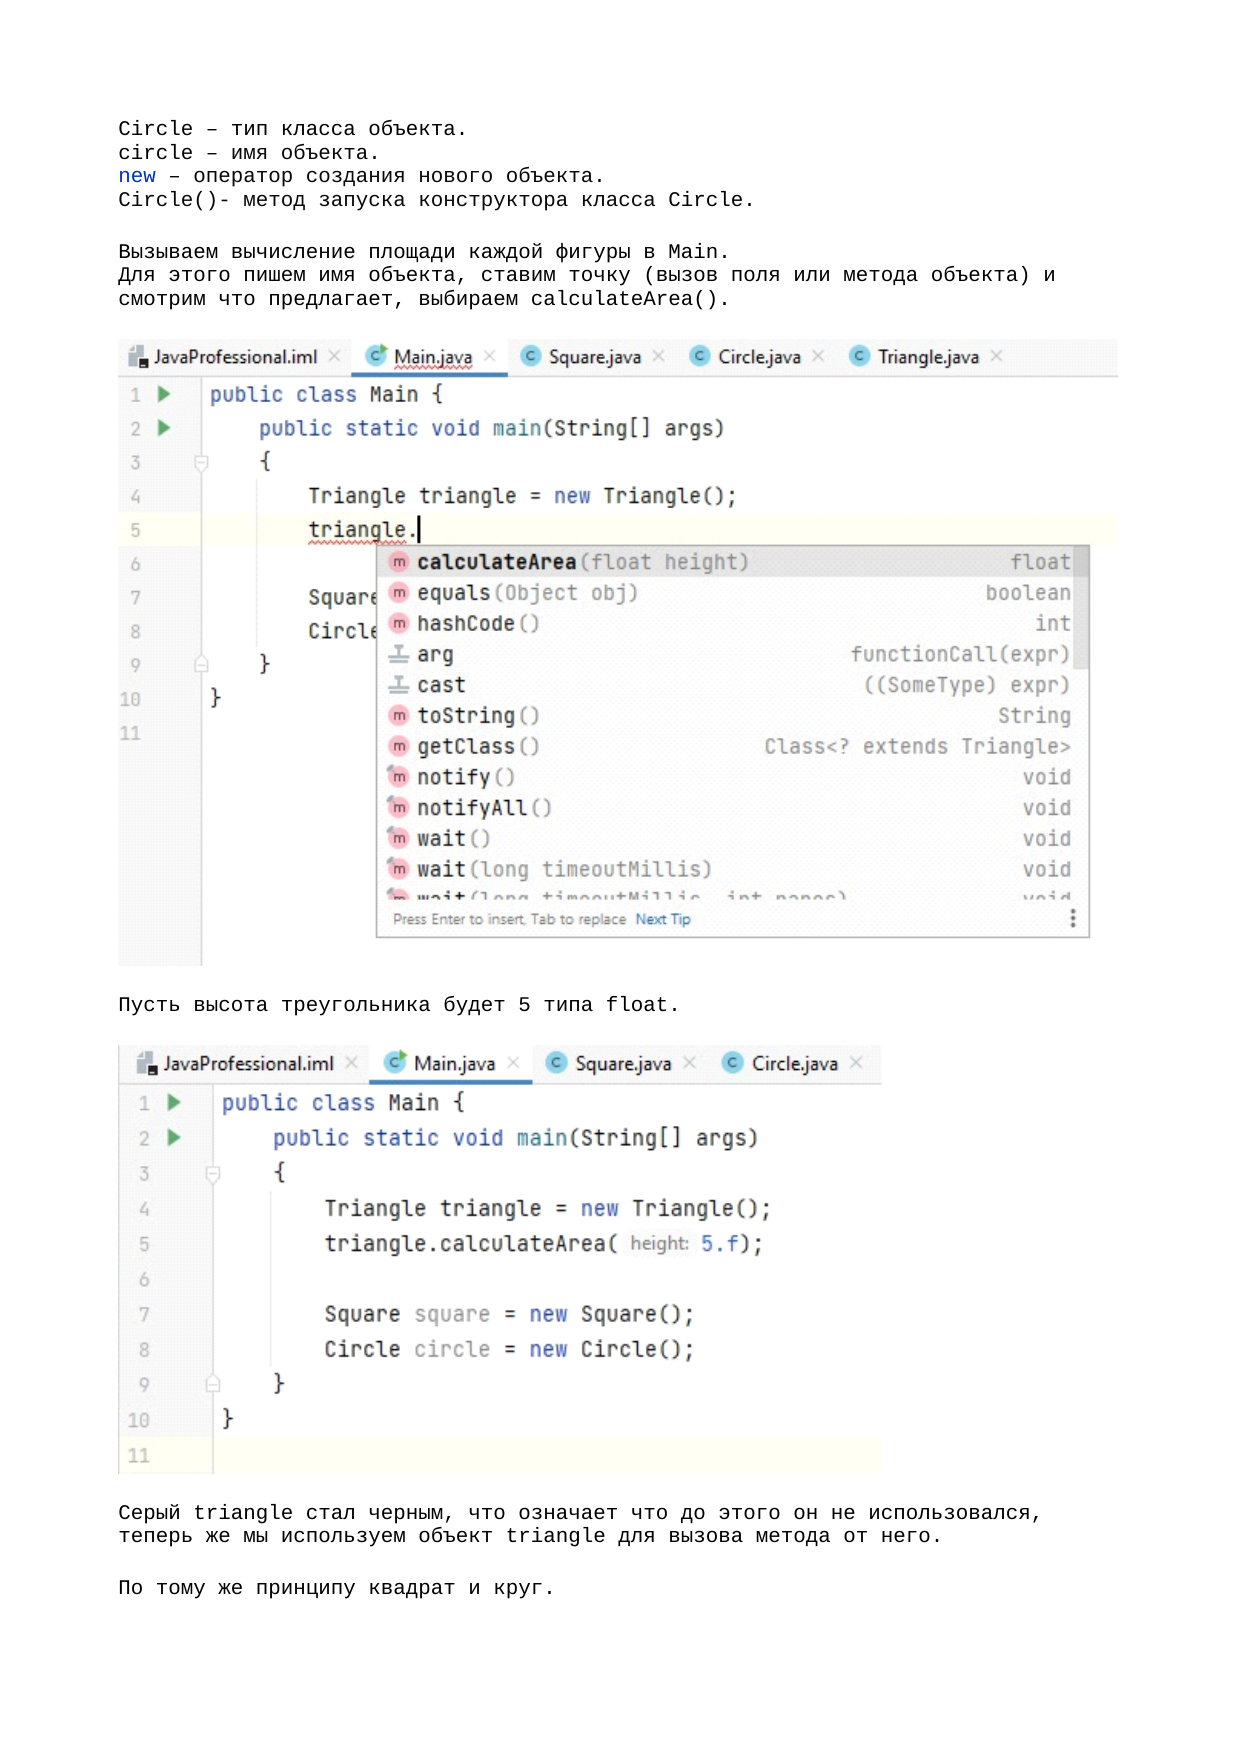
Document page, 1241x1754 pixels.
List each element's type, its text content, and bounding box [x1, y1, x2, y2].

text Пусть высота треугольника будет 5 типа float. [118, 994, 1122, 1018]
text Circle()- метод запуска конструктора класса Circle. [118, 189, 1122, 213]
text new – оператор создания нового объекта. [118, 165, 1122, 189]
text Серый triangle стал черным, что означает что до этого он не использовался, теперь же мы используем объект triangle для вызова метода от него. [118, 1502, 1122, 1549]
text Вызываем вычисление площади каждой фигуры в Main. [118, 241, 1122, 264]
text Circle – тип класса объекта. [118, 118, 1122, 142]
text По тому же принципу квадрат и круг. [118, 1577, 1122, 1601]
text circle – имя объекта. [118, 142, 1122, 165]
text Для этого пишем имя объекта, ставим точку (вызов поля или метода объекта) и смотрим что предлагает, выбираем calculateArea(). [118, 264, 1122, 312]
